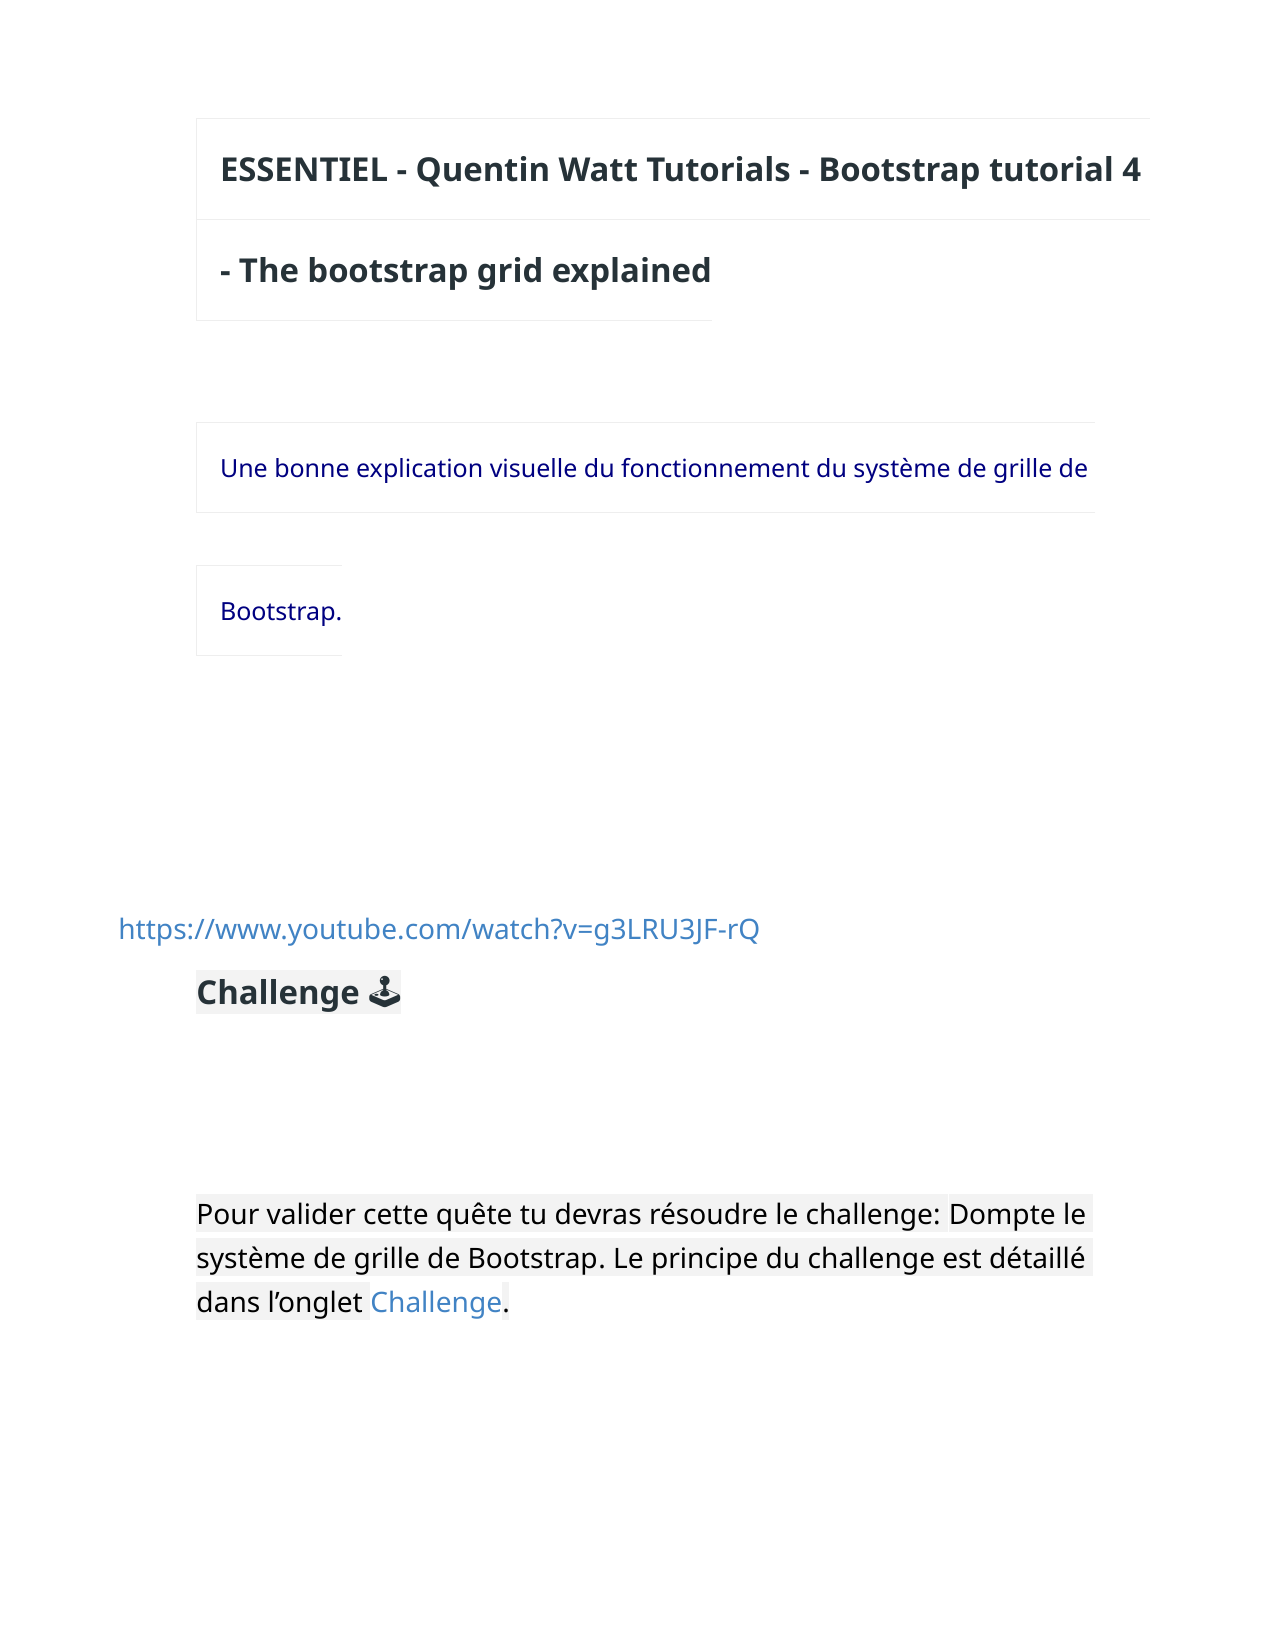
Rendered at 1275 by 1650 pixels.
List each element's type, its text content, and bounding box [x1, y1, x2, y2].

text Pour valider cette quête tu devras résoudre le challenge: Dompte le système de grille de Bootstrap. Le principe du challenge est détaillé dans l’onglet Challenge. [196, 1194, 1157, 1320]
subtitle ESSENTIEL - Quentin Watt Tutorials - Bootstrap tutorial 4 - The bootstrap grid explained [197, 118, 1157, 320]
text Une bonne explication visuelle du fonctionnement du système de grille de Bootstrap. [196, 422, 1157, 656]
subtitle Challenge ️🕹️ [196, 969, 1157, 1014]
text https://www.youtube.com/watch?v=g3LRU3JF-rQ [118, 909, 1157, 947]
